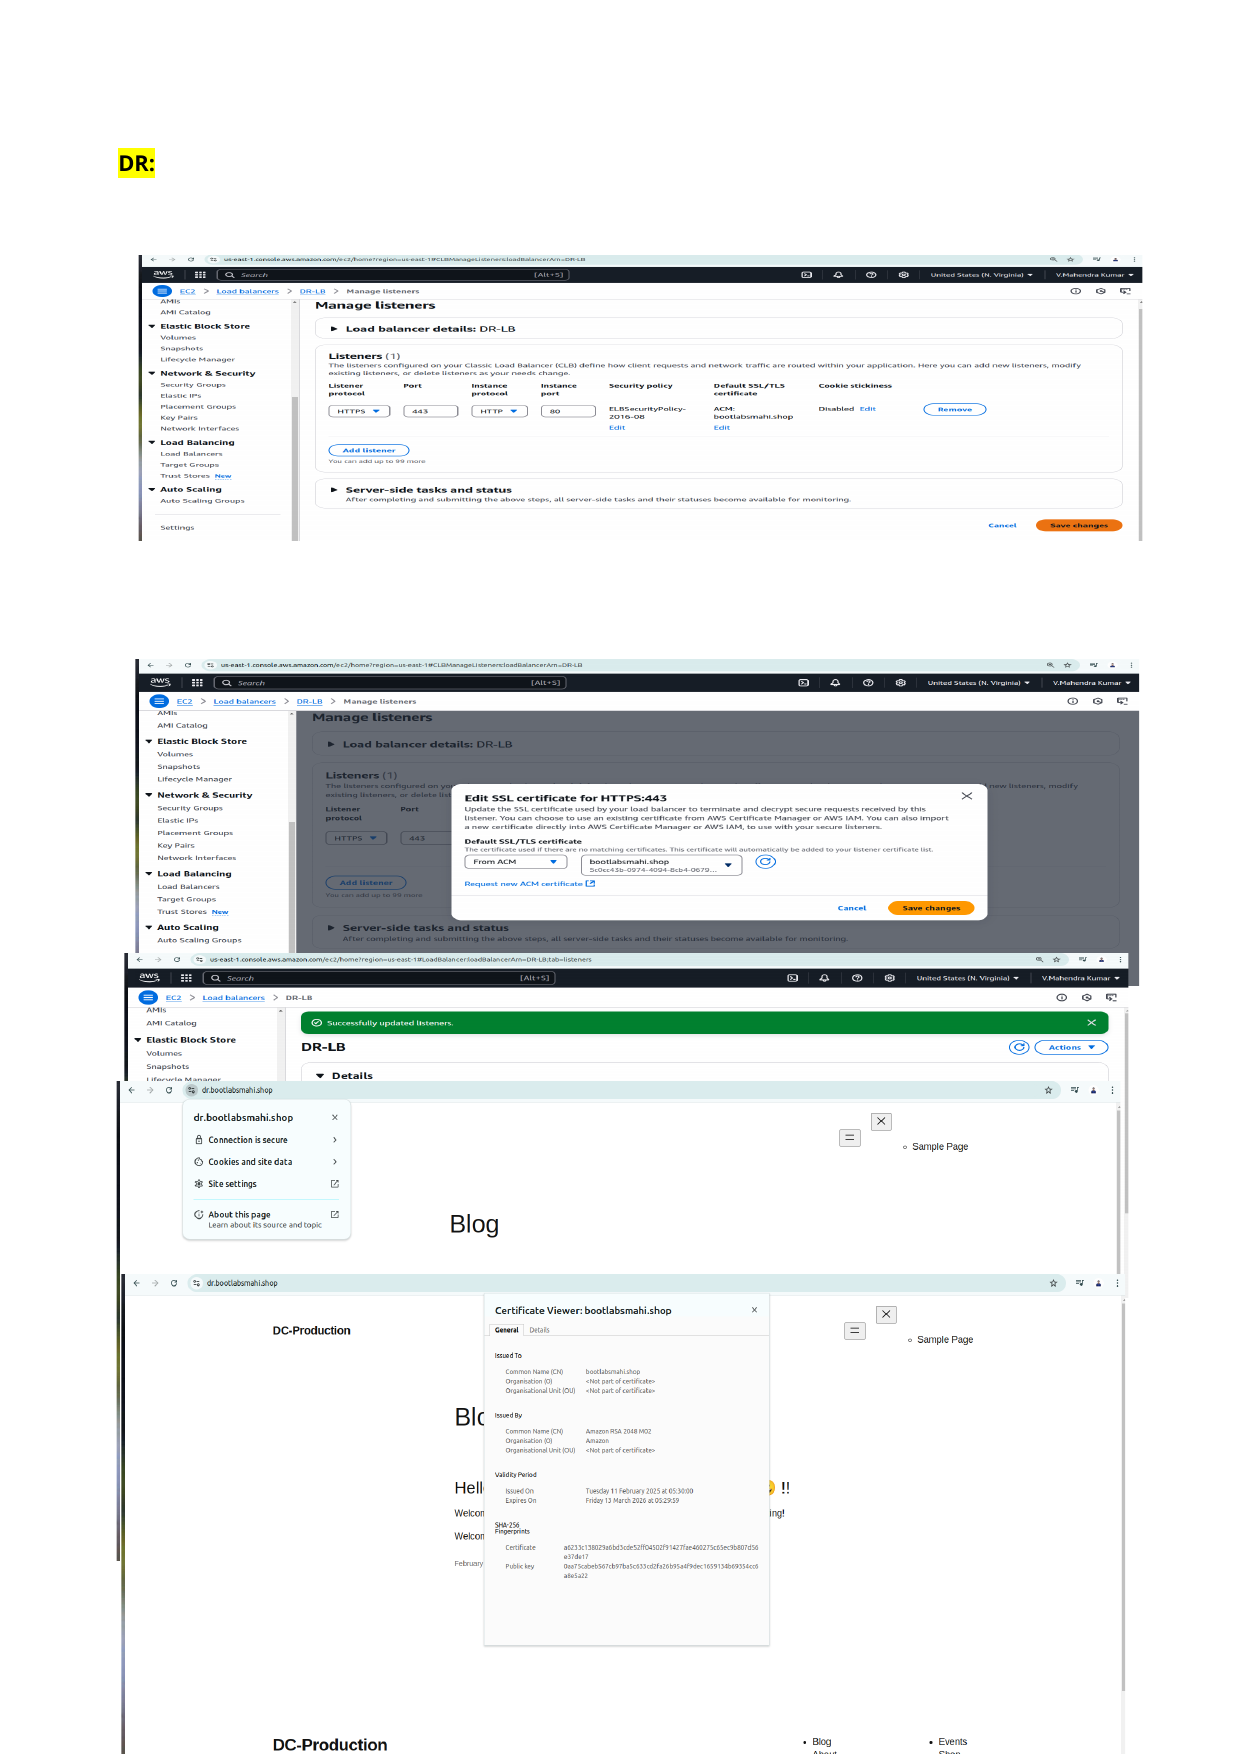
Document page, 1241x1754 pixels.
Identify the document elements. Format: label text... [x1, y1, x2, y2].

text DR: [118, 148, 1122, 178]
picture [116, 659, 1140, 1754]
picture [138, 255, 1143, 541]
